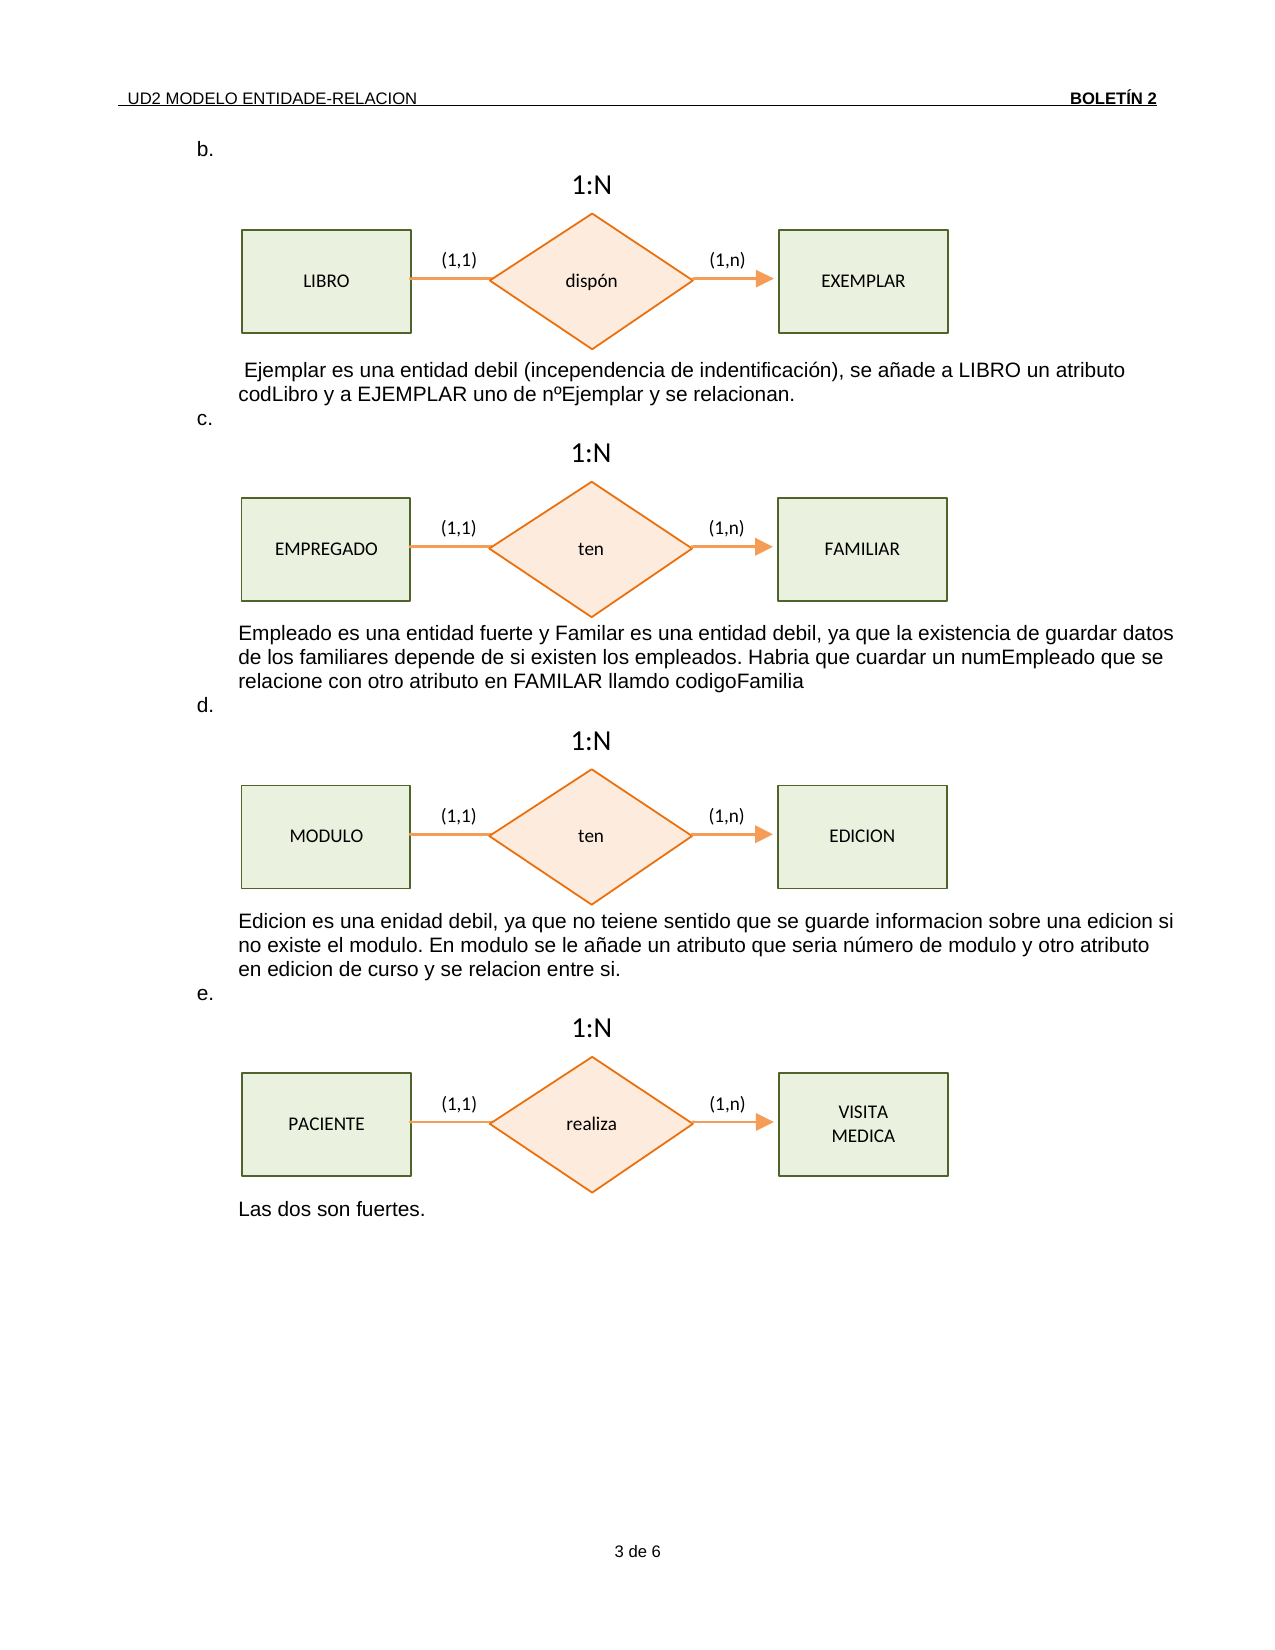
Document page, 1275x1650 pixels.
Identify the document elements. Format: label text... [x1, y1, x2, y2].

list Ejemplar es una entidad debil (incependencia de indentificación), se añade a LIBRO un atributo codLibro y a EJEMPLAR uno de nºEjemplar y se relacionan. [197, 358, 1176, 406]
list Empleado es una entidad fuerte y Familar es una entidad debil, ya que la existencia de guardar datos de los familiares depende de si existen los empleados. Habria que cuardar un numEmpleado que se relacione con otro atributo en FAMILAR llamdo codigoFamilia [197, 621, 1176, 693]
list Edicion es una enidad debil, ya que no teiene sentido que se guarde informacion sobre una edicion si no existe el modulo. En modulo se le añade un atributo que seria número de modulo y otro atributo en edicion de curso y se relacion entre si. [197, 909, 1176, 981]
list Las dos son fuertes. [197, 1197, 1176, 1221]
